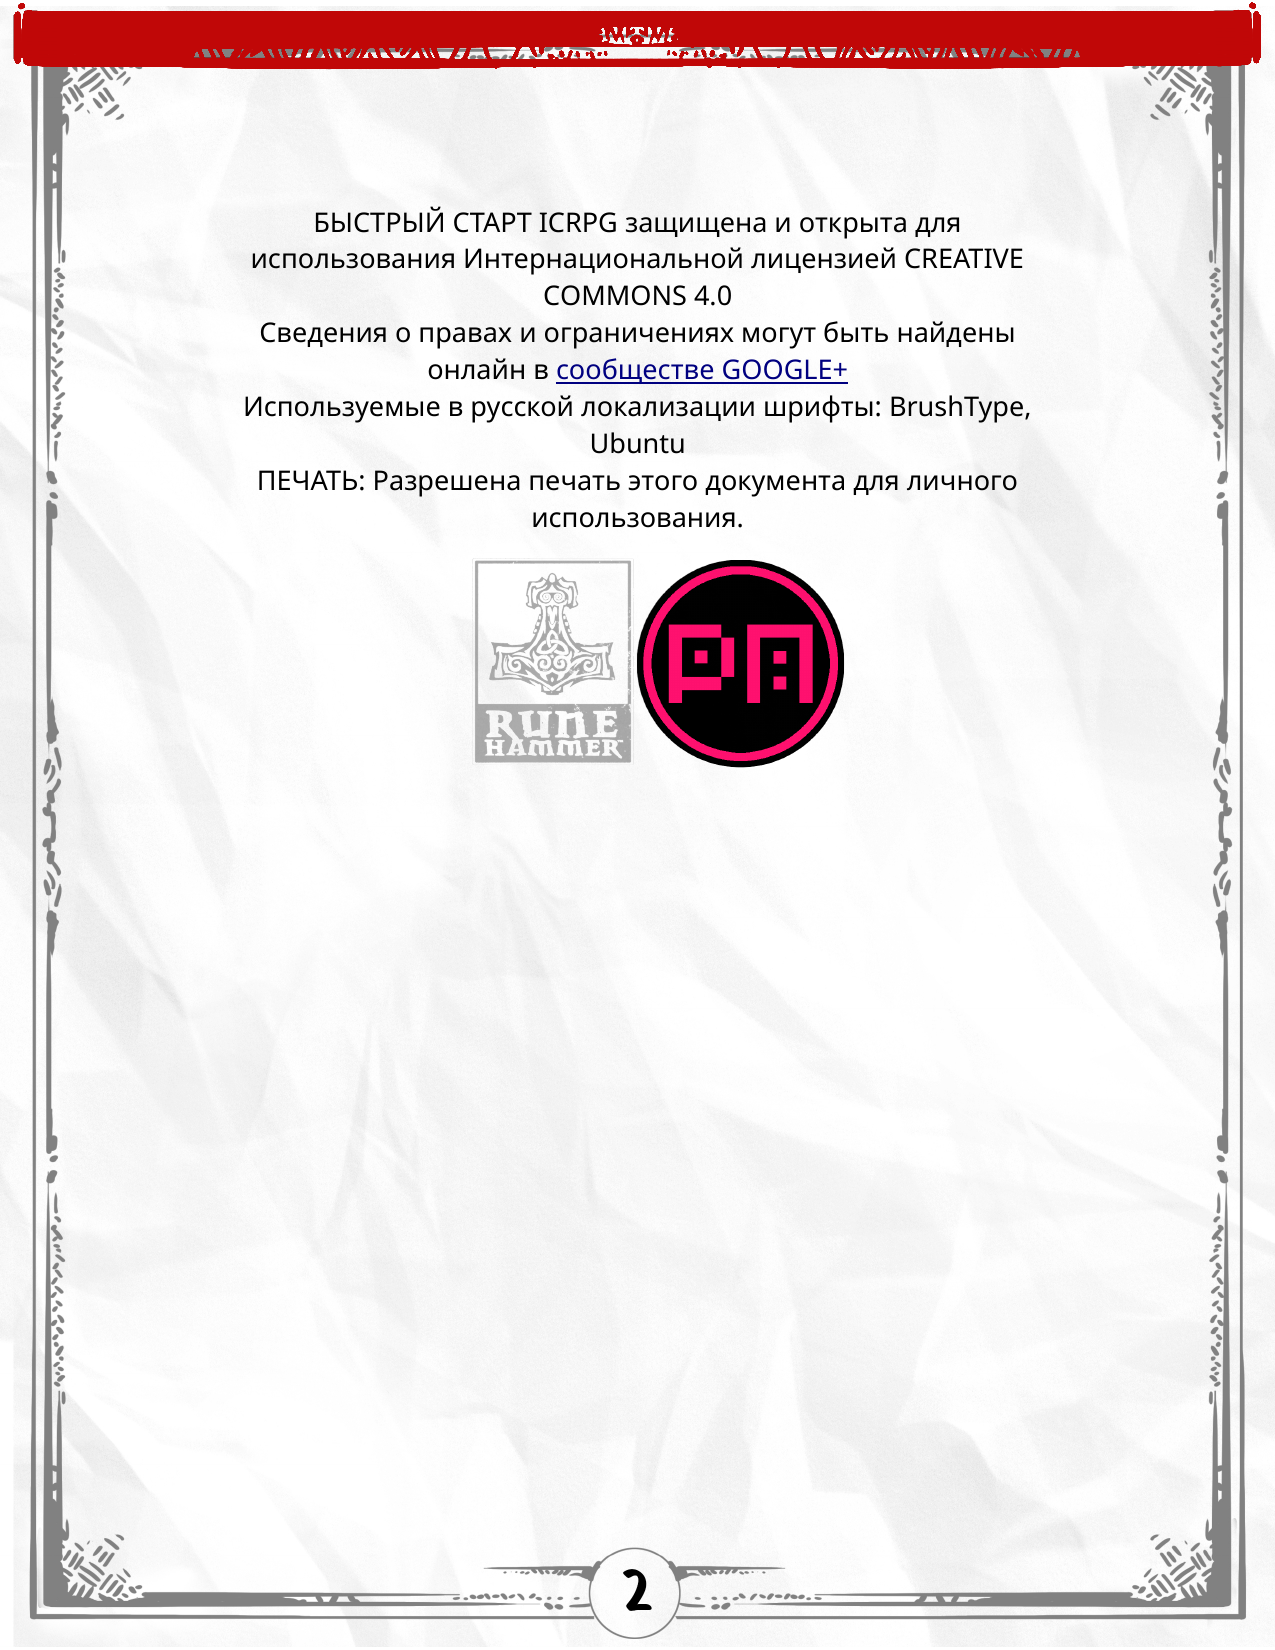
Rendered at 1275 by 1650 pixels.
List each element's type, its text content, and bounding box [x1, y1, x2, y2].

text ПЕЧАТЬ: Разрешена печать этого документа для личного использования. [225, 461, 1050, 535]
text БЫСТРЫЙ СТАРТ ICRPG защищена и открыта для использования Интернациональной лицензией CREATIVE CОMMОNS 4.0 [216, 203, 1059, 314]
picture [0, 0, 1275, 1647]
text Используемые в русской локализации шрифты: BrushType, Ubuntu [225, 387, 1050, 461]
text Сведения о правах и ограничениях могут быть найдены онлайн в сообществе GООGLE+ [225, 314, 1050, 387]
